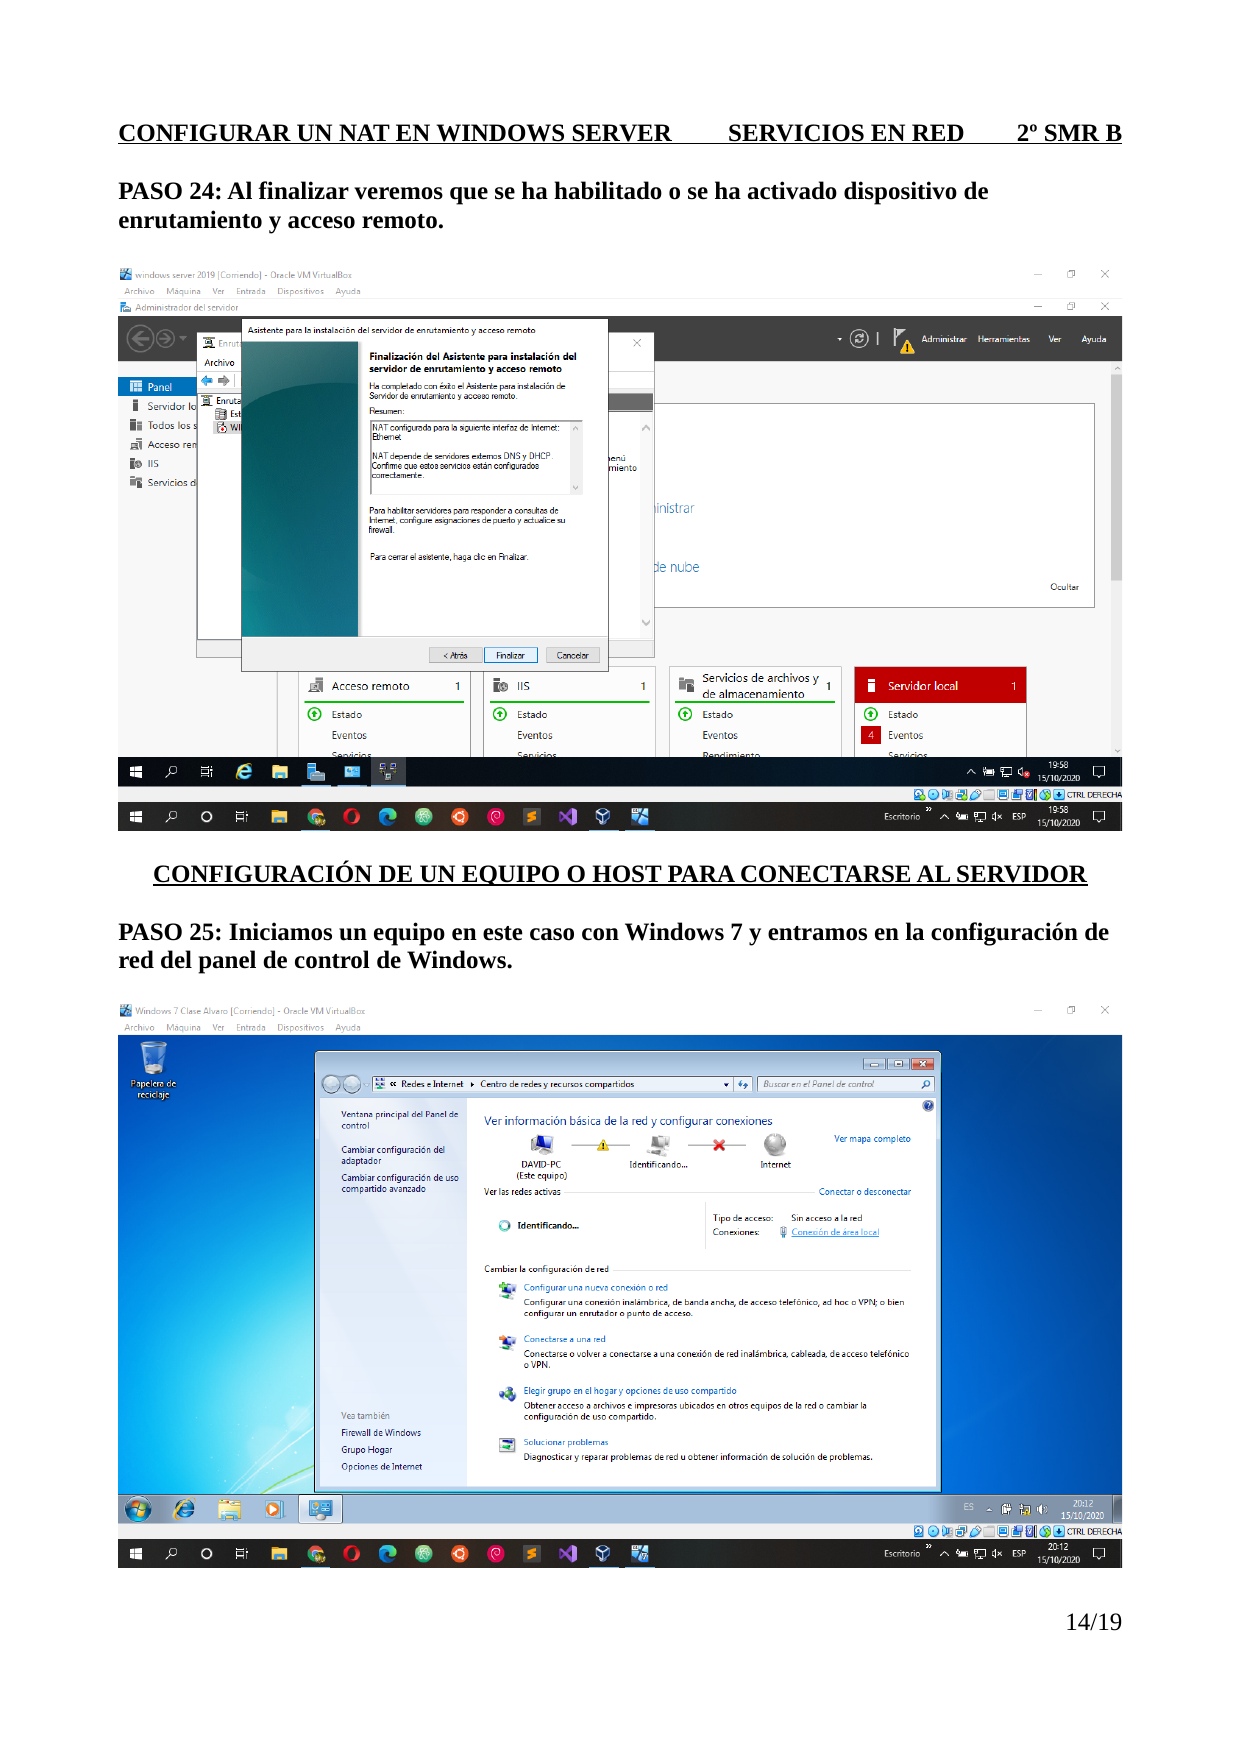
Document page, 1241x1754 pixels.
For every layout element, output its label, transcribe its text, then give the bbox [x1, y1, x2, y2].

picture [118, 1003, 1123, 1568]
text PASO 24: Al finalizar veremos que se ha habilitado o se ha activado dispositivo de enrutamiento y acceso remoto. [118, 176, 1122, 234]
text CONFIGURACIÓN DE UN EQUIPO O HOST PARA CONECTARSE AL SERVIDOR [118, 859, 1122, 888]
text PASO 25: Iniciamos un equipo en este caso con Windows 7 y entramos en la configuración de red del panel de control de Windows. [118, 917, 1122, 974]
picture [118, 266, 1123, 831]
